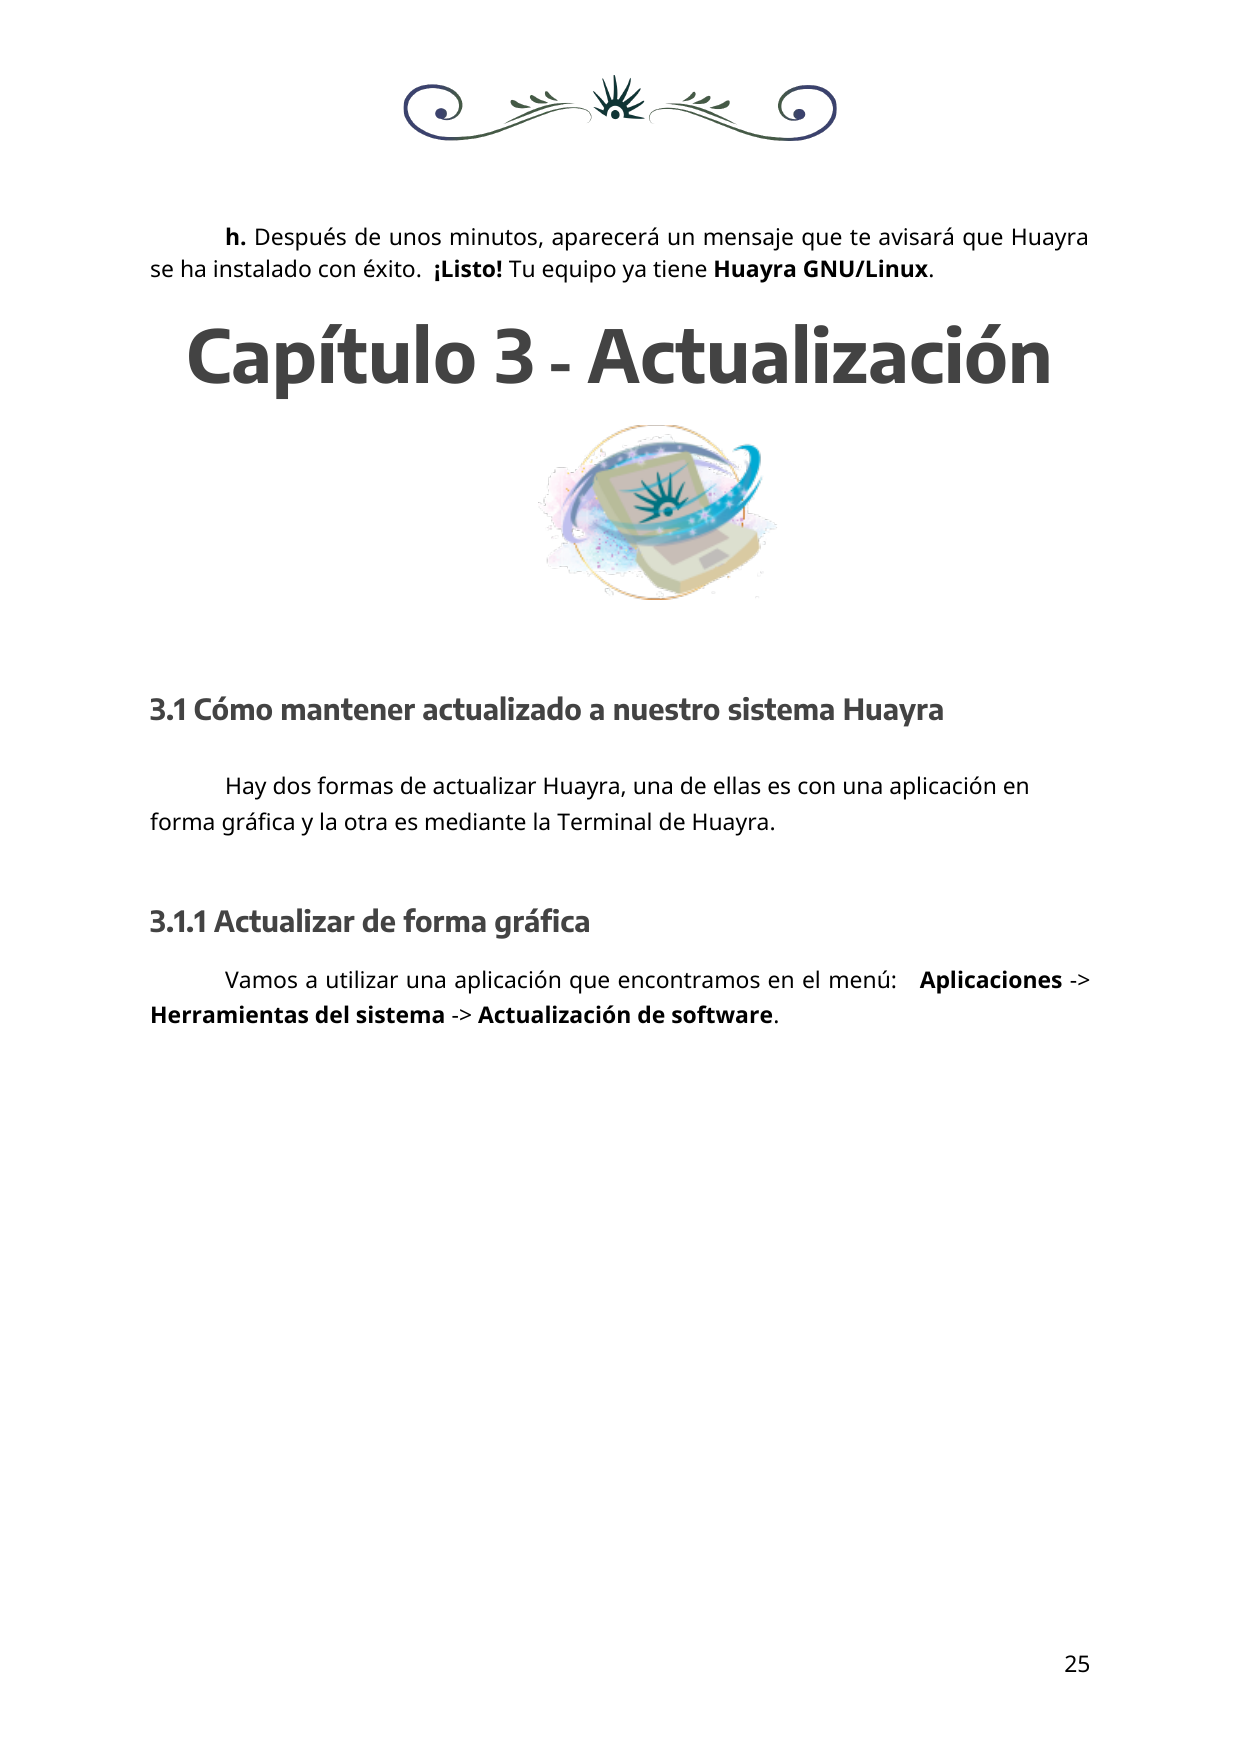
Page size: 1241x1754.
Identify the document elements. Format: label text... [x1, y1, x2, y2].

subtitle Capítulo 3 - Actualización [150, 309, 1090, 400]
text h. Después de unos minutos, aparecerá un mensaje que te avisará que Huayra se ha instalado con éxito. ¡Listo! Tu equipo ya tiene Huayra GNU/Linux. [150, 221, 1090, 284]
picture [538, 425, 778, 600]
picture [403, 75, 837, 141]
text Hay dos formas de actualizar Huayra, una de ellas es con una aplicación en forma gráfica y la otra es mediante la Terminal de Huayra. [150, 770, 1090, 873]
text Vamos a utilizar una aplicación que encontramos en el menú: Aplicaciones -> Herramientas del sistema -> Actualización de software. [150, 963, 1090, 1031]
subtitle 3.1.1 Actualizar de forma gráfica [150, 902, 1090, 939]
subtitle 3.1 Cómo mantener actualizado a nuestro sistema Huayra [150, 690, 1090, 727]
